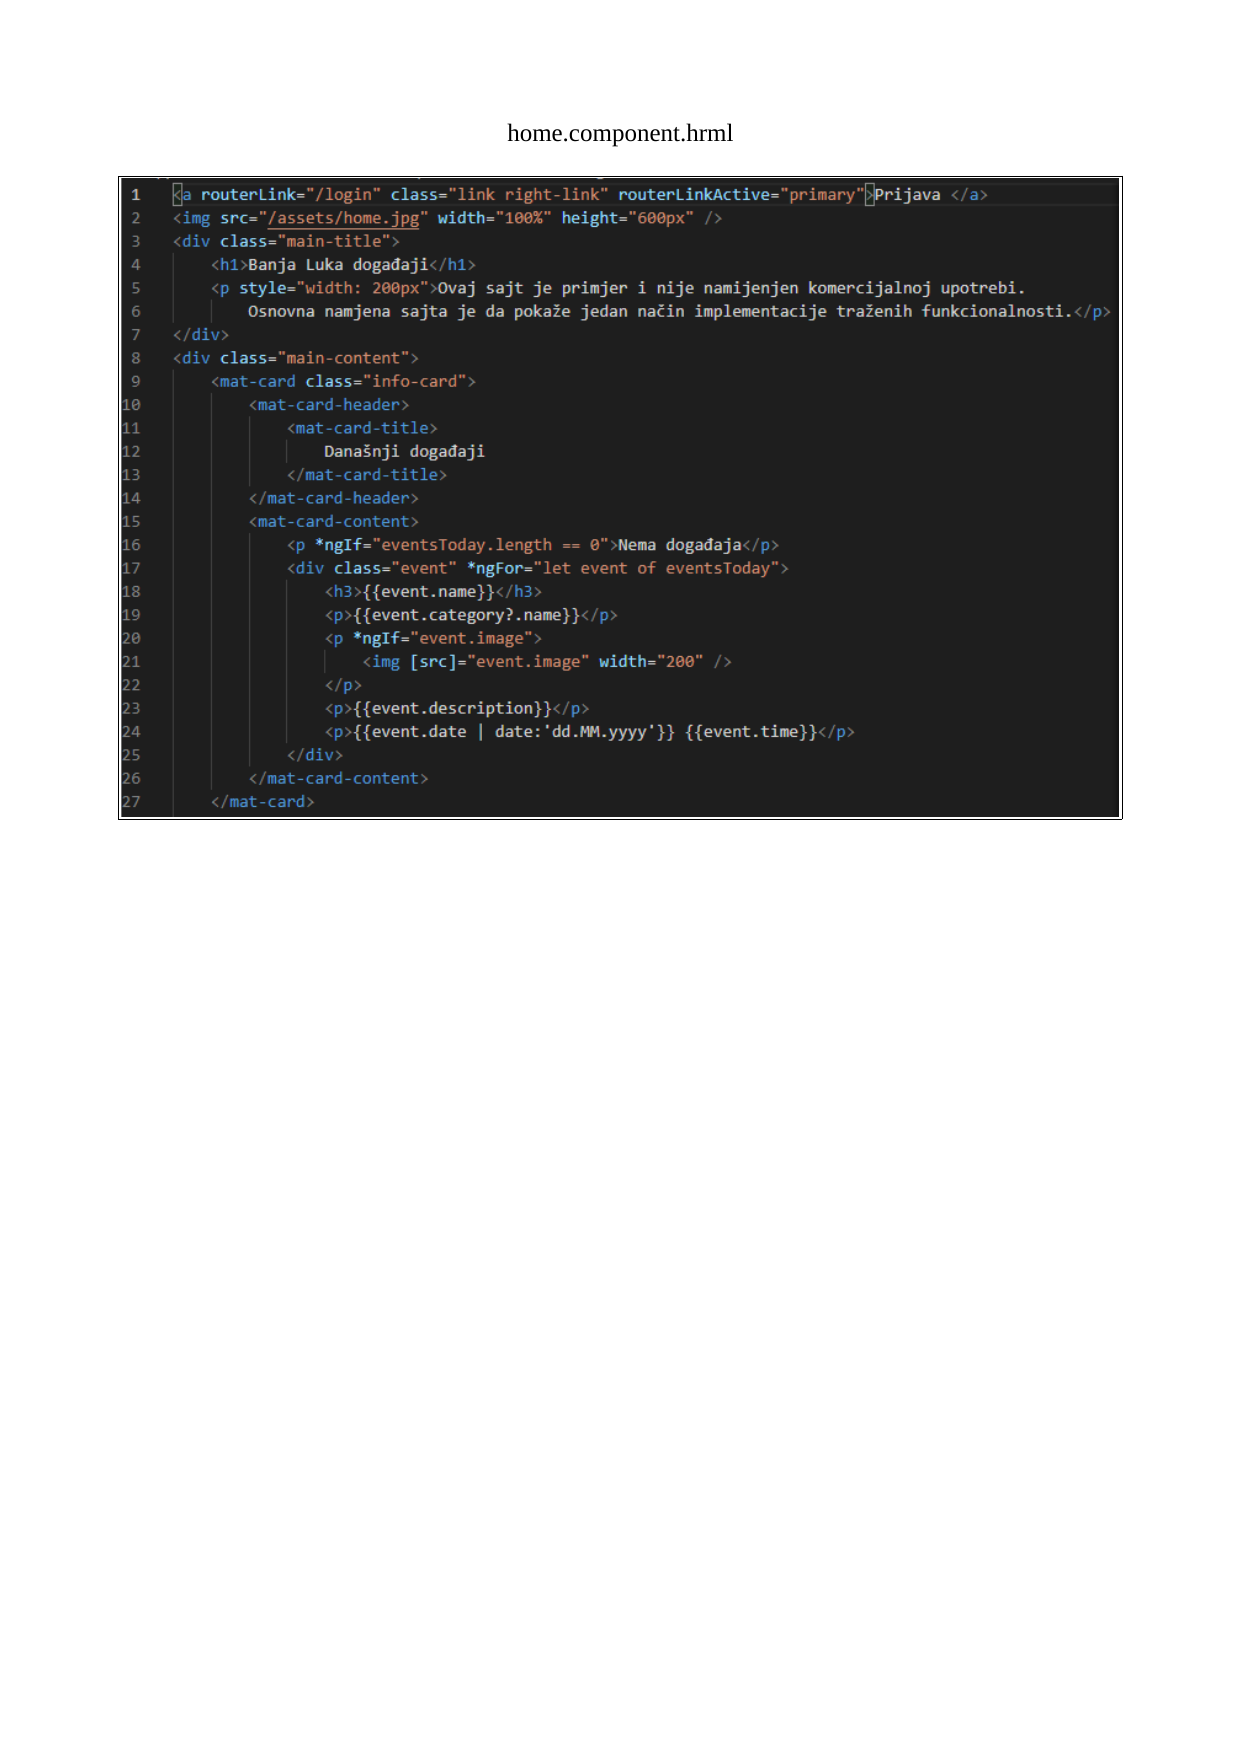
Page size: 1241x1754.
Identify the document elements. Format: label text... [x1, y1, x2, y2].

text home.component.hrml [118, 118, 1122, 147]
picture [121, 178, 1119, 817]
